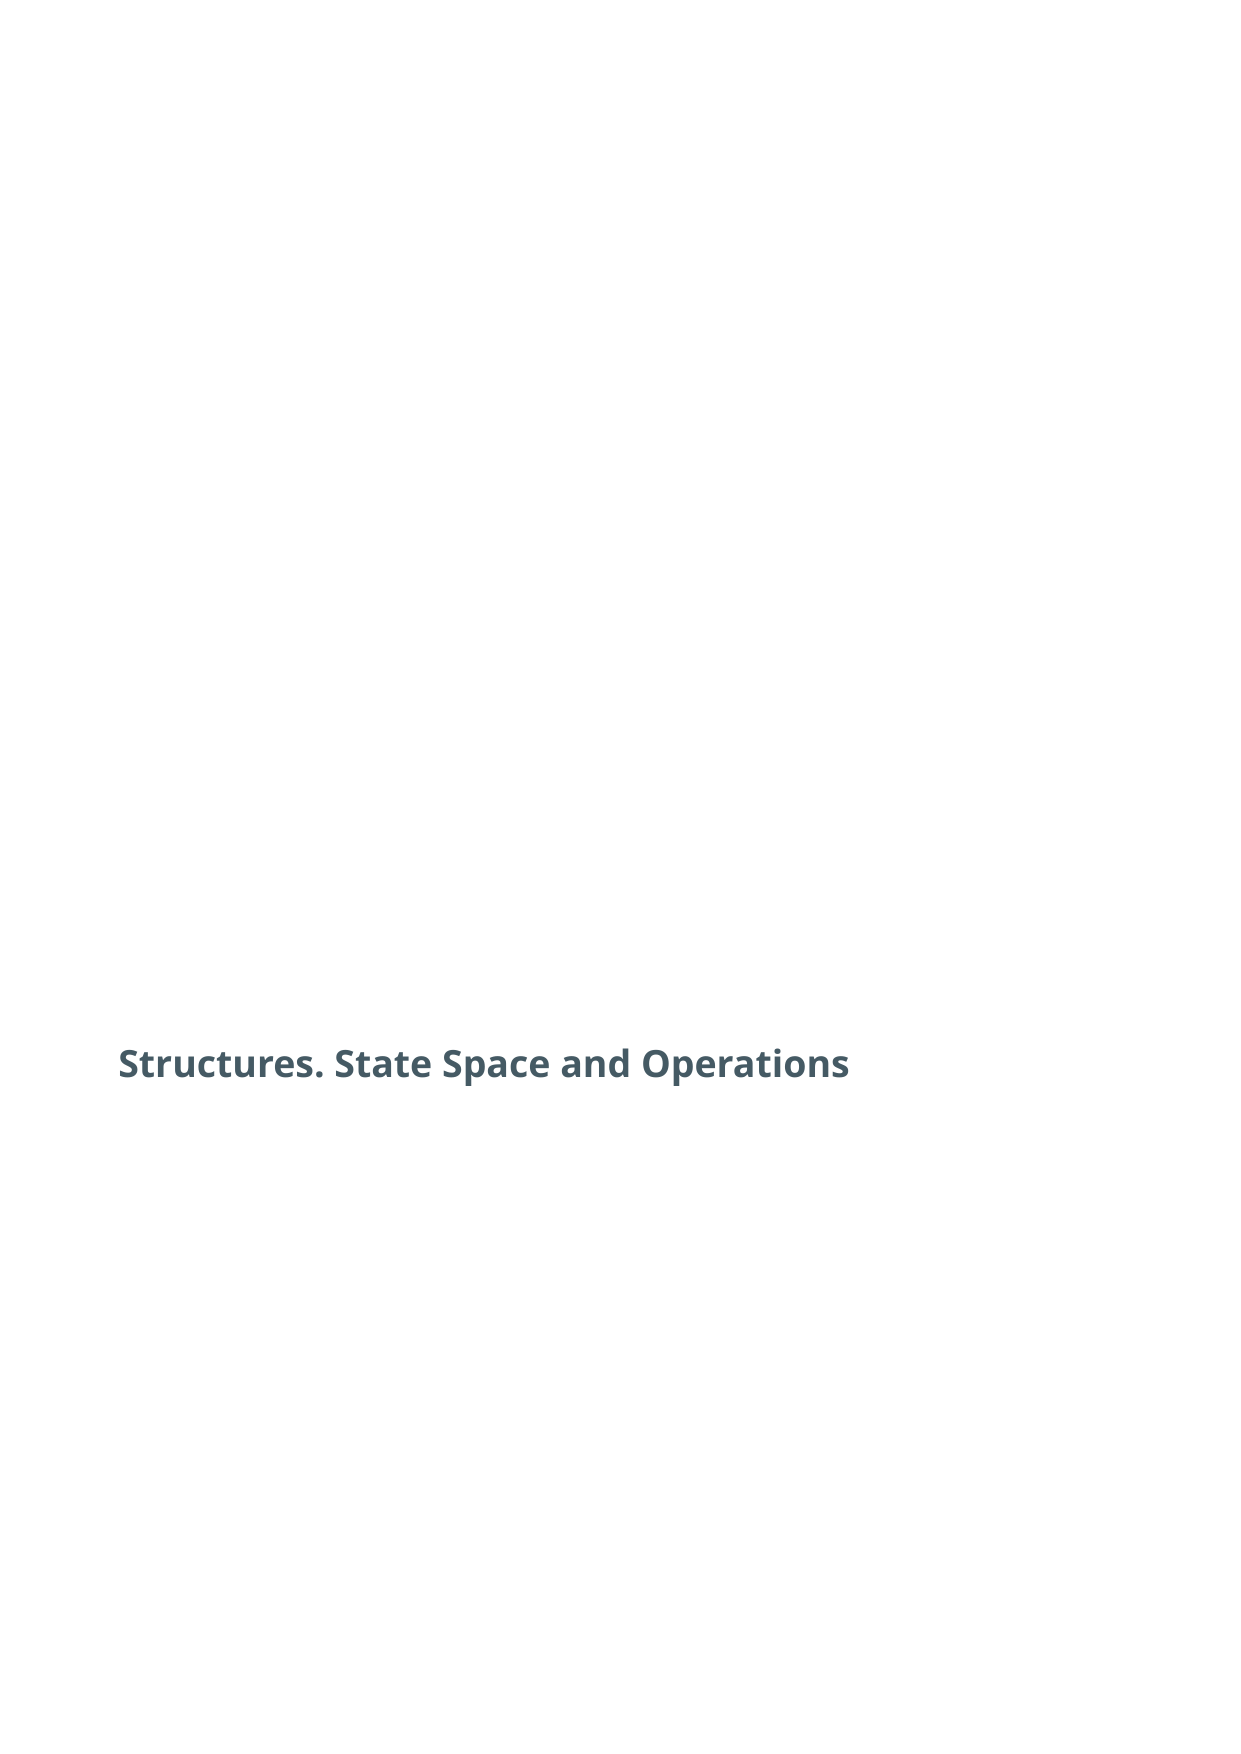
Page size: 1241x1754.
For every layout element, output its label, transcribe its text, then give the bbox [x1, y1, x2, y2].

subtitle Structures. State Space and Operations [118, 1037, 1122, 1088]
